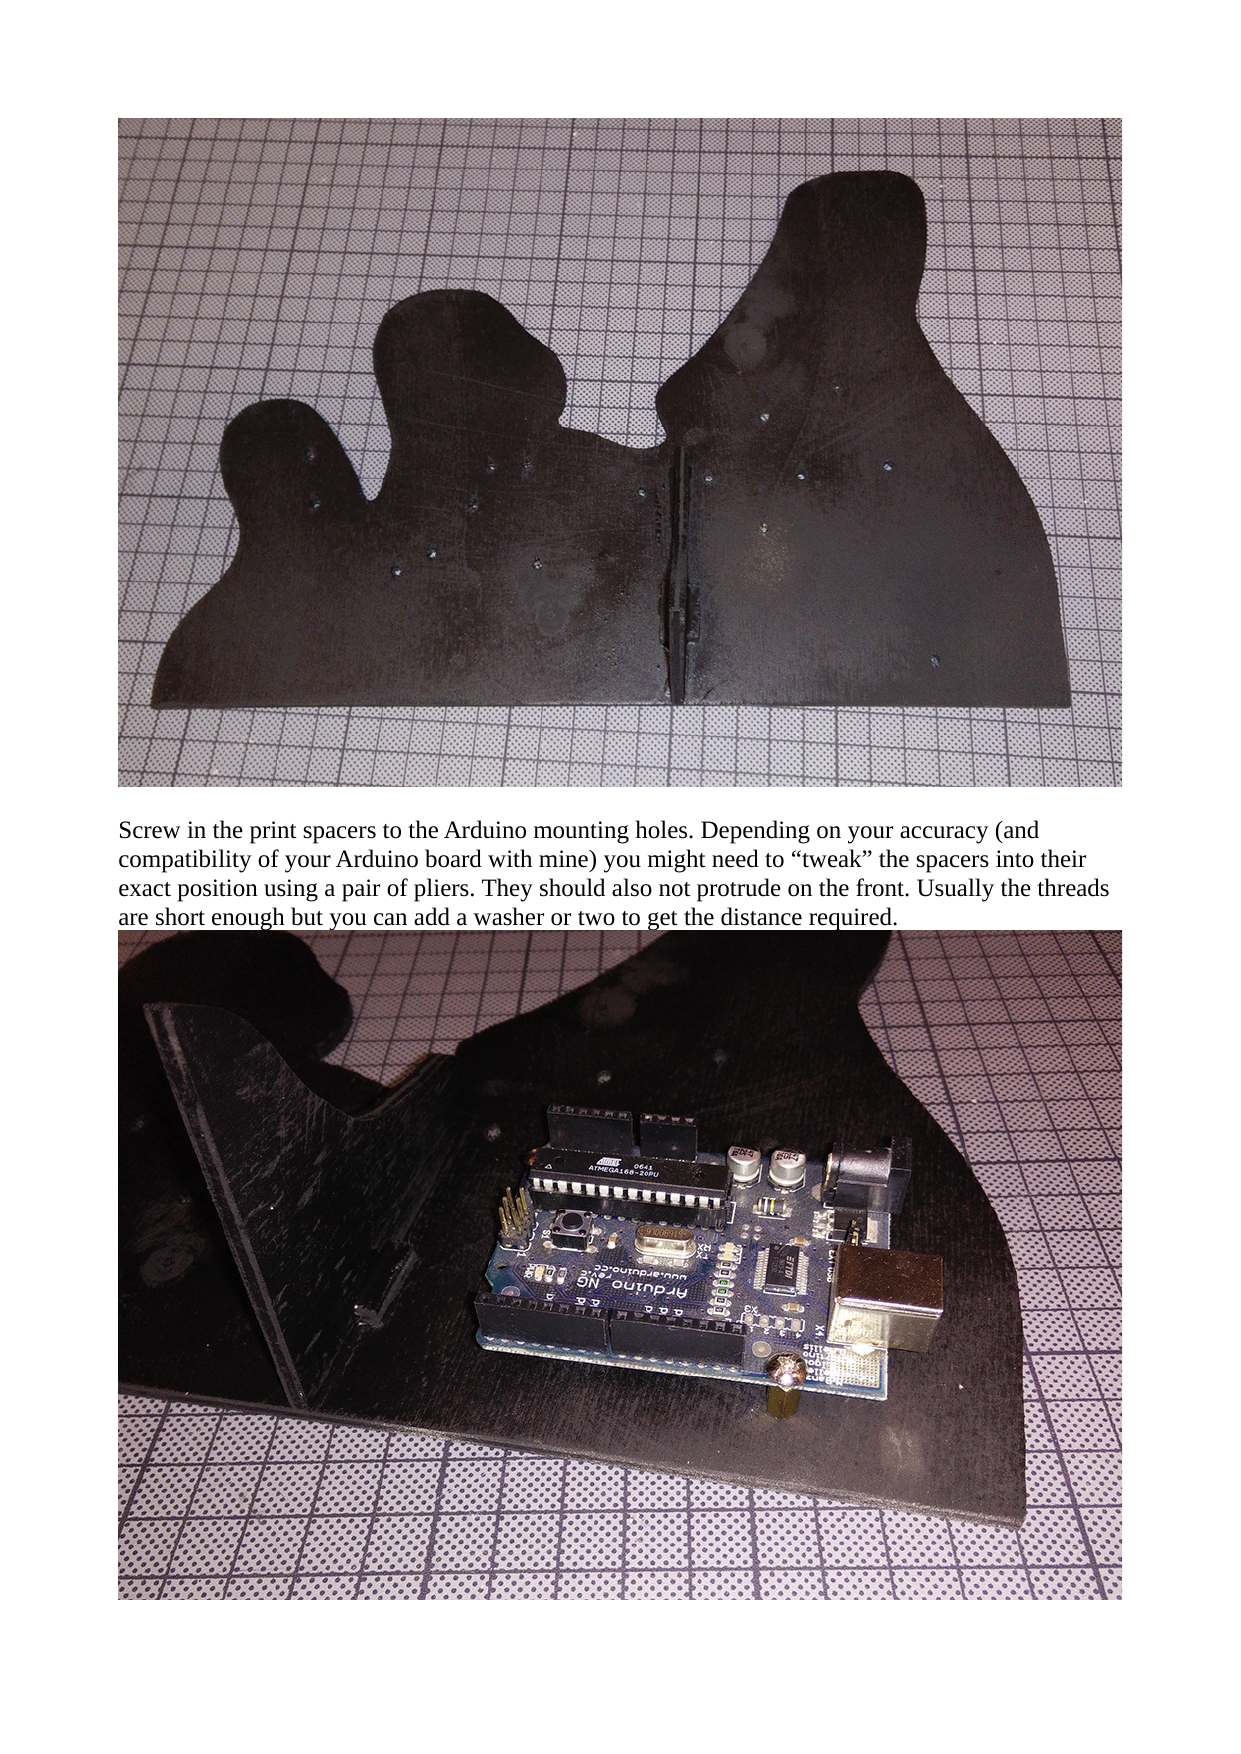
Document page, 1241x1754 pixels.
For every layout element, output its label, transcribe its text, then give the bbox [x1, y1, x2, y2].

text Screw in the print spacers to the Arduino mounting holes. Depending on your accuracy (and compatibility of your Arduino board with mine) you might need to “tweak” the spacers into their exact position using a pair of pliers. They should also not protrude on the front. Usually the threads are short enough but you can add a washer or two to get the distance required. [118, 816, 1122, 930]
picture [118, 930, 1123, 1600]
picture [118, 118, 1123, 787]
